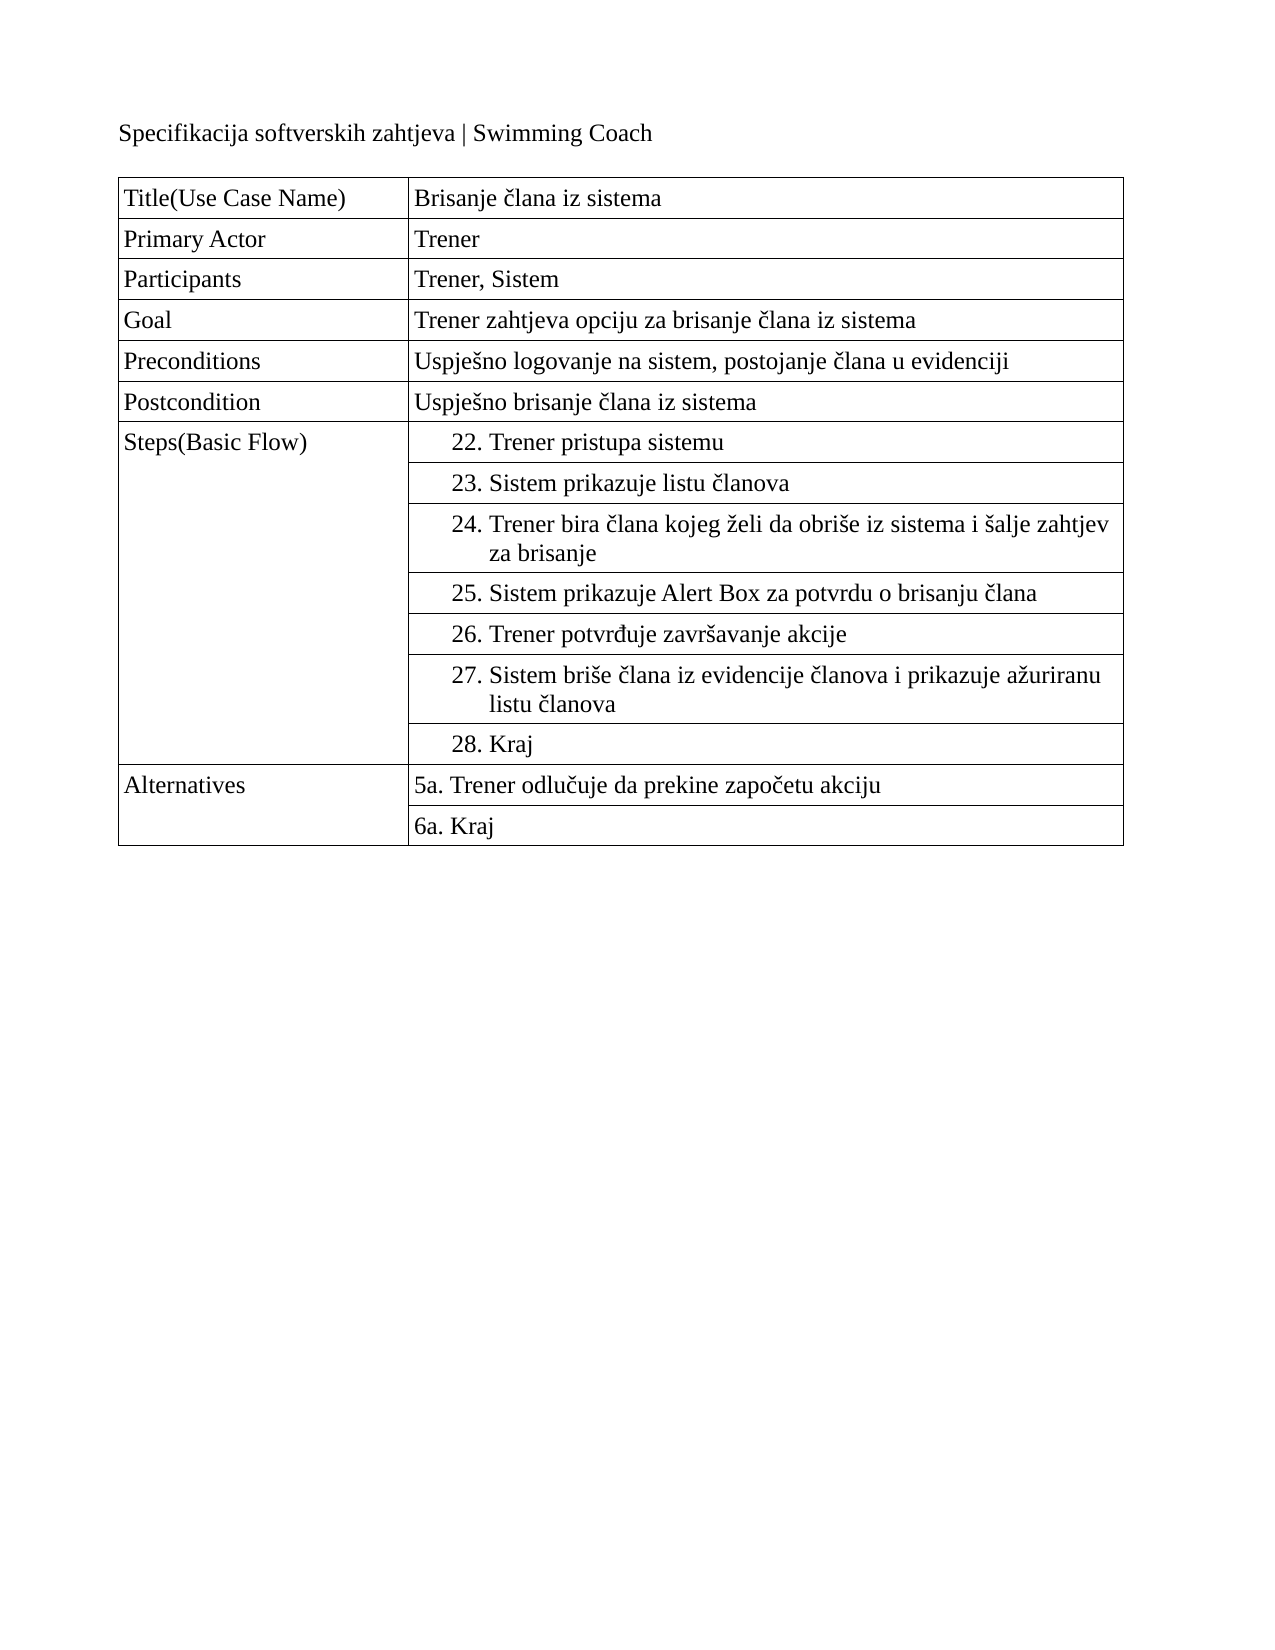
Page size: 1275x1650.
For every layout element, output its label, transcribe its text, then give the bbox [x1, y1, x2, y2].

table_cell 6a. Kraj [409, 806, 1123, 845]
table_cell Trener, Sistem [409, 259, 1123, 299]
table_cell Trener potvrđuje završavanje akcije [409, 614, 1123, 654]
table_cell Uspješno brisanje člana iz sistema [409, 382, 1123, 421]
table_cell Trener bira člana kojeg želi da obriše iz sistema i šalje zahtjev za brisanje [409, 504, 1123, 572]
table_cell Trener [409, 219, 1123, 258]
table_cell 5a. Trener odlučuje da prekine započetu akciju [409, 765, 1123, 804]
table_cell Trener zahtjeva opciju za brisanje člana iz sistema [409, 300, 1123, 340]
table_cell Sistem prikazuje listu članova [409, 463, 1123, 503]
table_cell Sistem prikazuje Alert Box za potvrdu o brisanju člana [409, 573, 1123, 613]
table_cell Uspješno logovanje na sistem, postojanje člana u evidenciji [409, 341, 1123, 381]
table_cell Kraj [409, 724, 1123, 764]
table_cell Alternatives [119, 765, 408, 845]
table_header Title(Use Case Name) [119, 178, 408, 218]
table_cell Trener pristupa sistemu [409, 422, 1123, 462]
table_cell Postcondition [119, 382, 408, 421]
table_cell Participants [119, 259, 408, 299]
table_cell Steps(Basic Flow) [119, 422, 408, 764]
table_cell Sistem briše člana iz evidencije članova i prikazuje ažuriranu listu članova [409, 655, 1123, 723]
table_cell Goal [119, 300, 408, 340]
table_cell Preconditions [119, 341, 408, 381]
table_header Brisanje člana iz sistema [409, 178, 1123, 218]
table_cell Primary Actor [119, 219, 408, 258]
